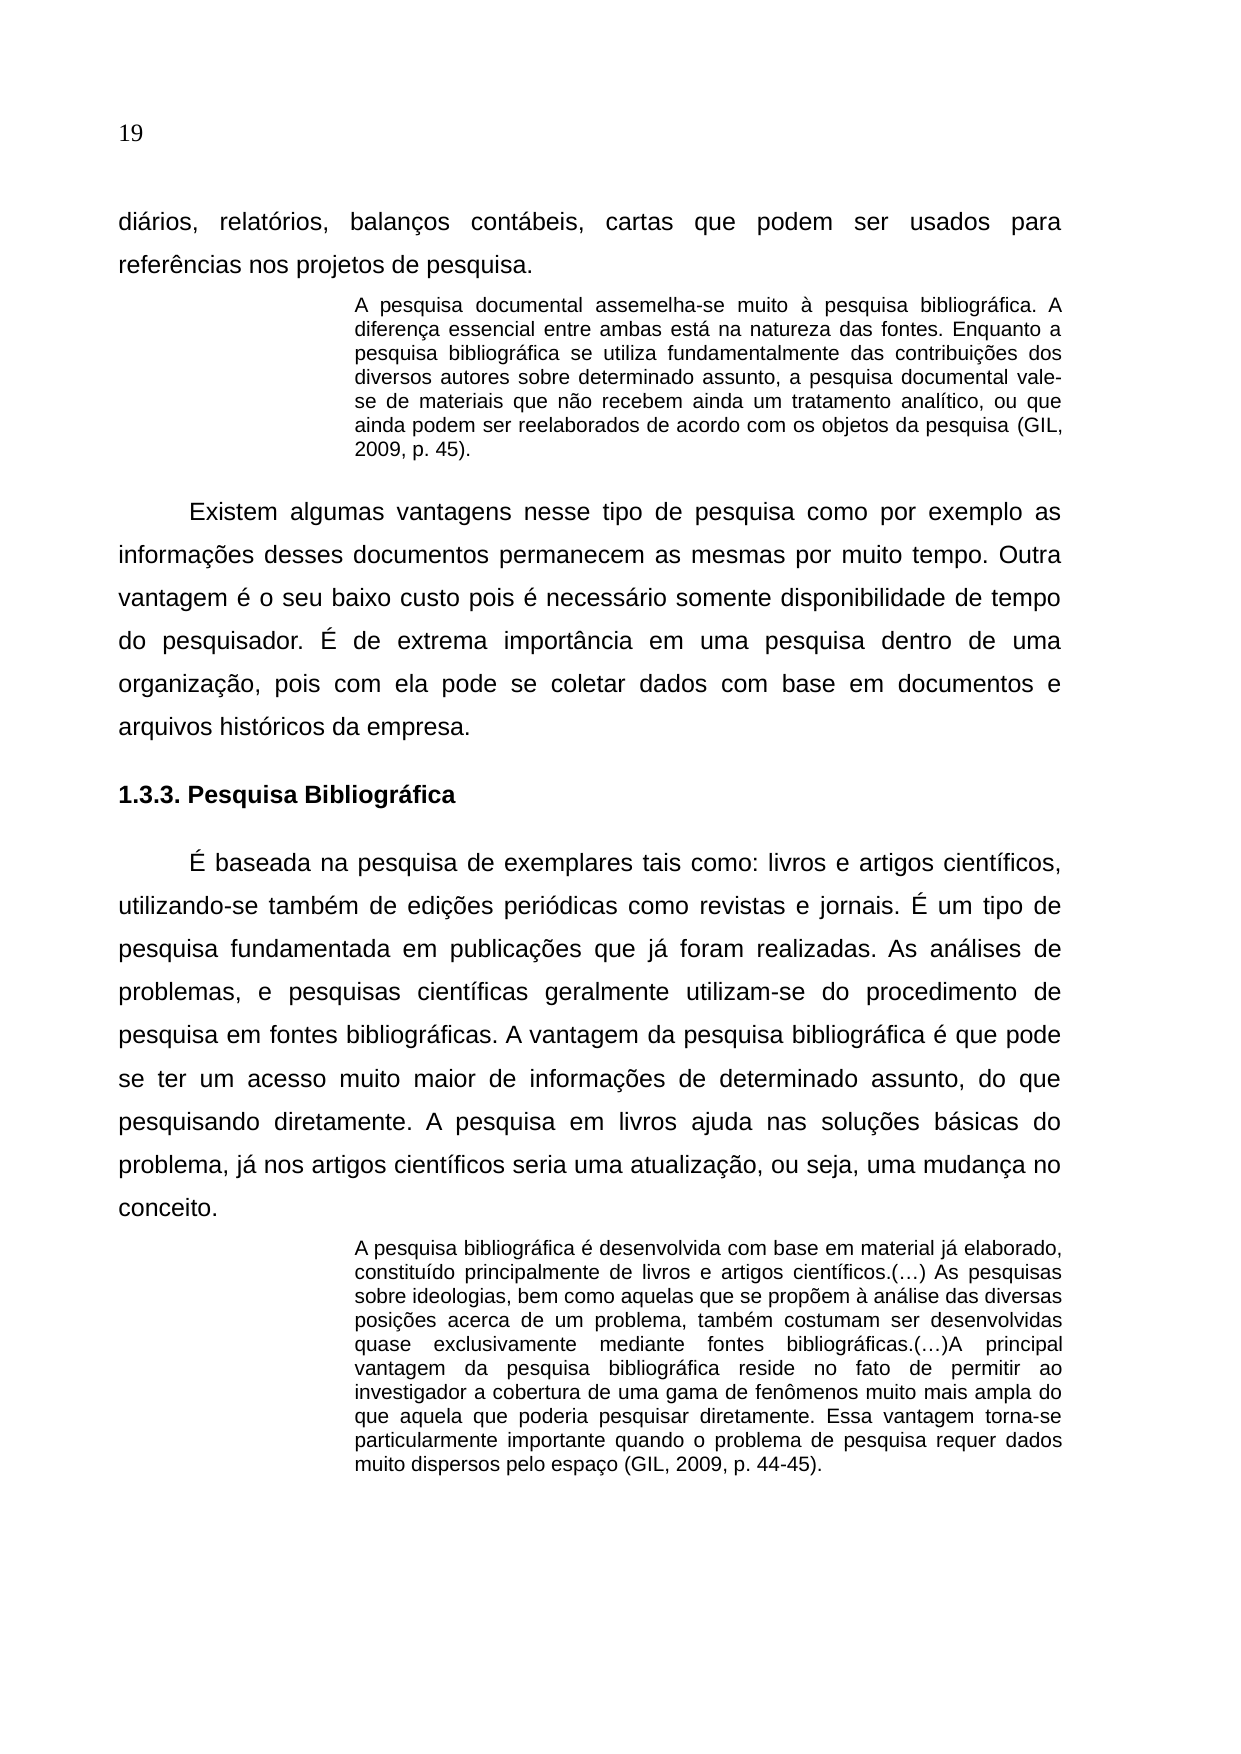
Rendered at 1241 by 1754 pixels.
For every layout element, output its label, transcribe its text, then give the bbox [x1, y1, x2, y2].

text É baseada na pesquisa de exemplares tais como: livros e artigos científicos, utilizando-se também de edições periódicas como revistas e jornais. É um tipo de pesquisa fundamentada em publicações que já foram realizadas. As análises de problemas, e pesquisas científicas geralmente utilizam-se do procedimento de pesquisa em fontes bibliográficas. A vantagem da pesquisa bibliográfica é que pode se ter um acesso muito maior de informações de determinado assunto, do que pesquisando diretamente. A pesquisa em livros ajuda nas soluções básicas do problema, já nos artigos científicos seria uma atualização, ou seja, uma mudança no conceito. [118, 848, 1063, 1222]
text Existem algumas vantagens nesse tipo de pesquisa como por exemplo as informações desses documentos permanecem as mesmas por muito tempo. Outra vantagem é o seu baixo custo pois é necessário somente disponibilidade de tempo do pesquisador. É de extrema importância em uma pesquisa dentro de uma organização, pois com ela pode se coletar dados com base em documentos e arquivos históricos da empresa. [118, 497, 1063, 741]
text A pesquisa documental assemelha-se muito à pesquisa bibliográfica. A diferença essencial entre ambas está na natureza das fontes. Enquanto a pesquisa bibliográfica se utiliza fundamentalmente das contribuições dos diversos autores sobre determinado assunto, a pesquisa documental vale-se de materiais que não recebem ainda um tratamento analítico, ou que ainda podem ser reelaborados de acordo com os objetos da pesquisa (GIL, 2009, p. 45). [354, 293, 1063, 461]
subtitle 1.3.3. Pesquisa Bibliográfica [118, 780, 1063, 809]
text diários, relatórios, balanços contábeis, cartas que podem ser usados para referências nos projetos de pesquisa. [118, 207, 1063, 278]
text A pesquisa bibliográfica é desenvolvida com base em material já elaborado, constituído principalmente de livros e artigos científicos.(…) As pesquisas sobre ideologias, bem como aquelas que se propõem à análise das diversas posições acerca de um problema, também costumam ser desenvolvidas quase exclusivamente mediante fontes bibliográficas.(…)A principal vantagem da pesquisa bibliográfica reside no fato de permitir ao investigador a cobertura de uma gama de fenômenos muito mais ampla do que aquela que poderia pesquisar diretamente. Essa vantagem torna-se particularmente importante quando o problema de pesquisa requer dados muito dispersos pelo espaço (GIL, 2009, p. 44-45). [354, 1236, 1063, 1476]
